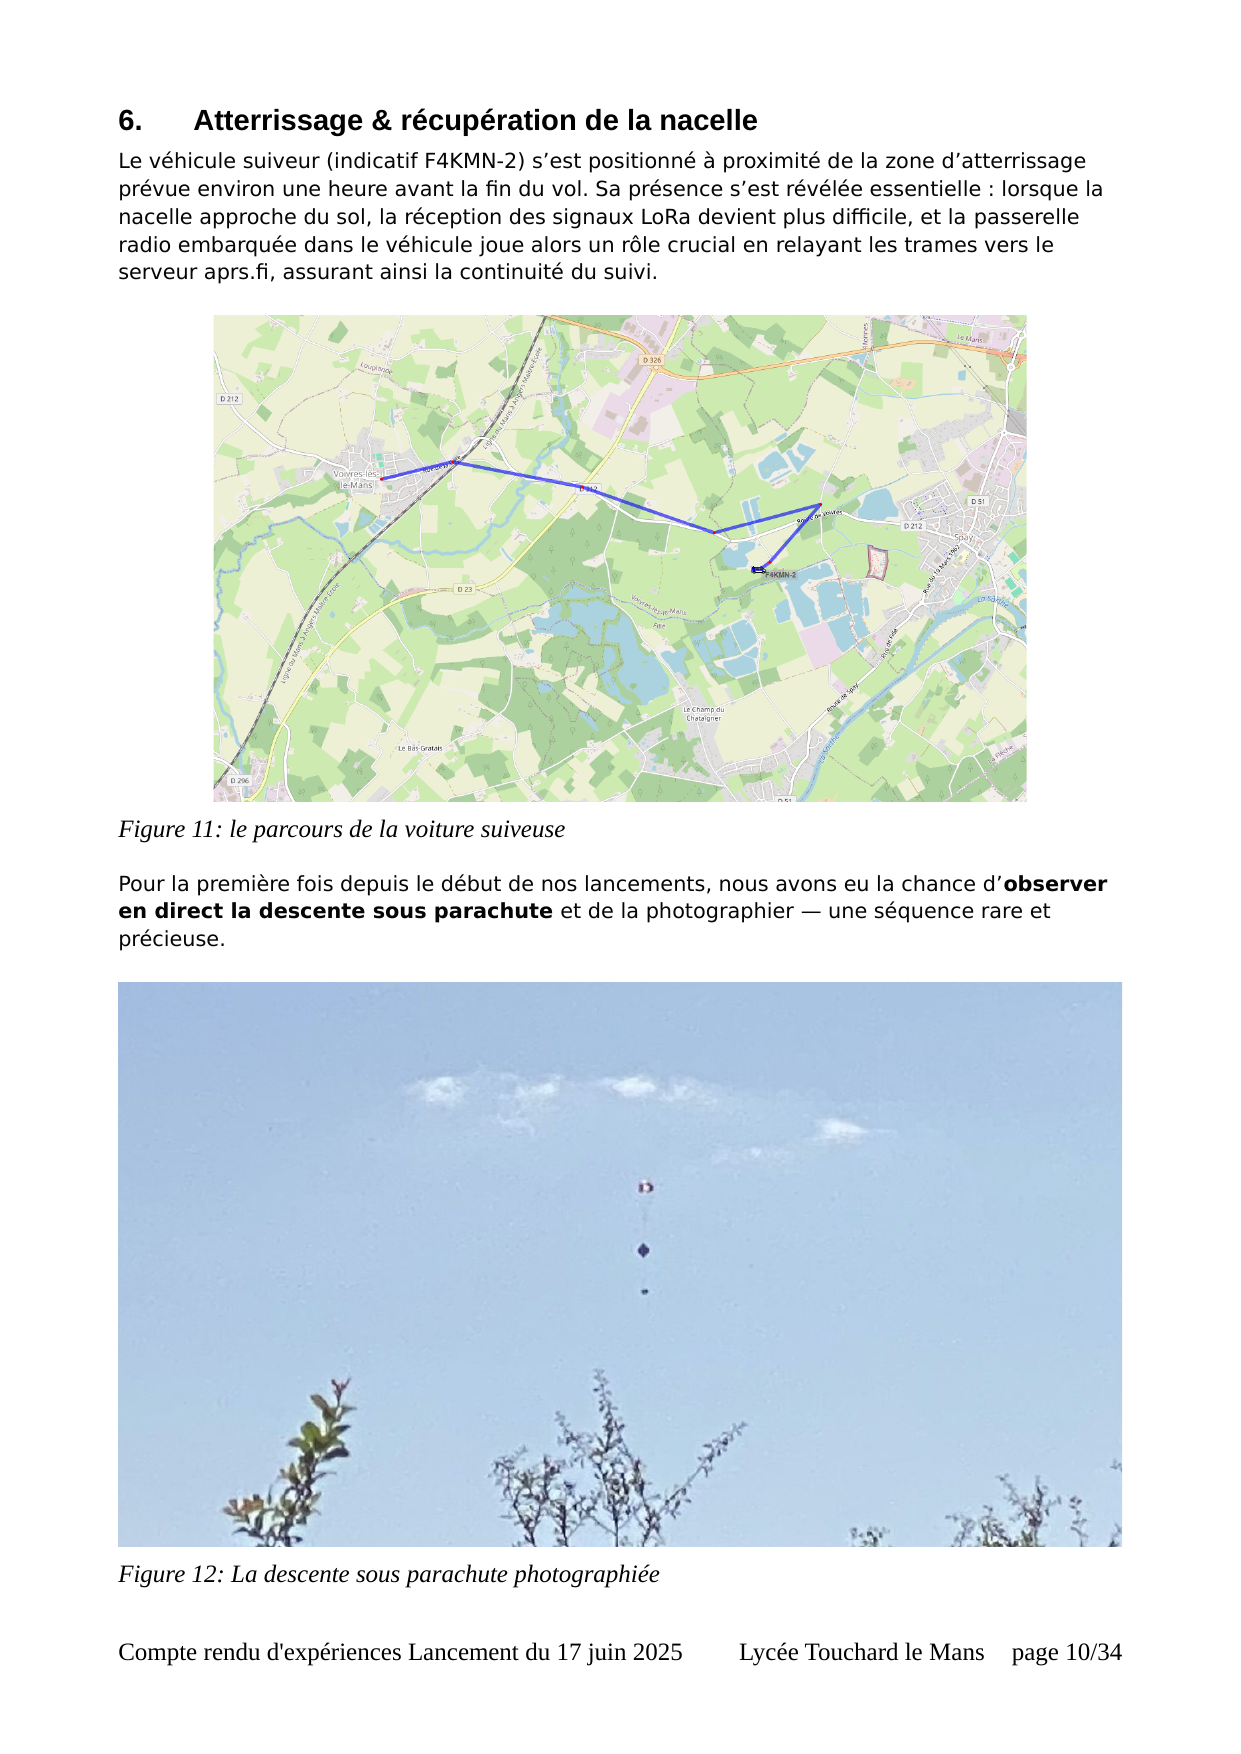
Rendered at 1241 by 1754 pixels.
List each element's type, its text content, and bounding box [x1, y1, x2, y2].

text Figure 11: le parcours de la voiture suiveuse [118, 315, 1122, 843]
text Le véhicule suiveur (indicatif F4KMN-2) s’est positionné à proximité de la zone d’atterrissage prévue environ une heure avant la fin du vol. Sa présence s’est révélée essentielle : lorsque la nacelle approche du sol, la réception des signaux LoRa devient plus difficile, et la passerelle radio embarquée dans le véhicule joue alors un rôle crucial en relayant les trames vers le serveur aprs.fi, assurant ainsi la continuité du suivi. [118, 149, 1122, 285]
subtitle Atterrissage & récupération de la nacelle [118, 103, 1122, 137]
picture [213, 315, 1027, 802]
text Pour la première fois depuis le début de nos lancements, nous avons eu la chance d’observer en direct la descente sous parachute et de la photographier — une séquence rare et précieuse. [118, 843, 1122, 951]
text [118, 303, 1122, 315]
text Figure 12: La descente sous parachute photographiée [118, 1547, 1122, 1588]
picture [118, 982, 1123, 1547]
